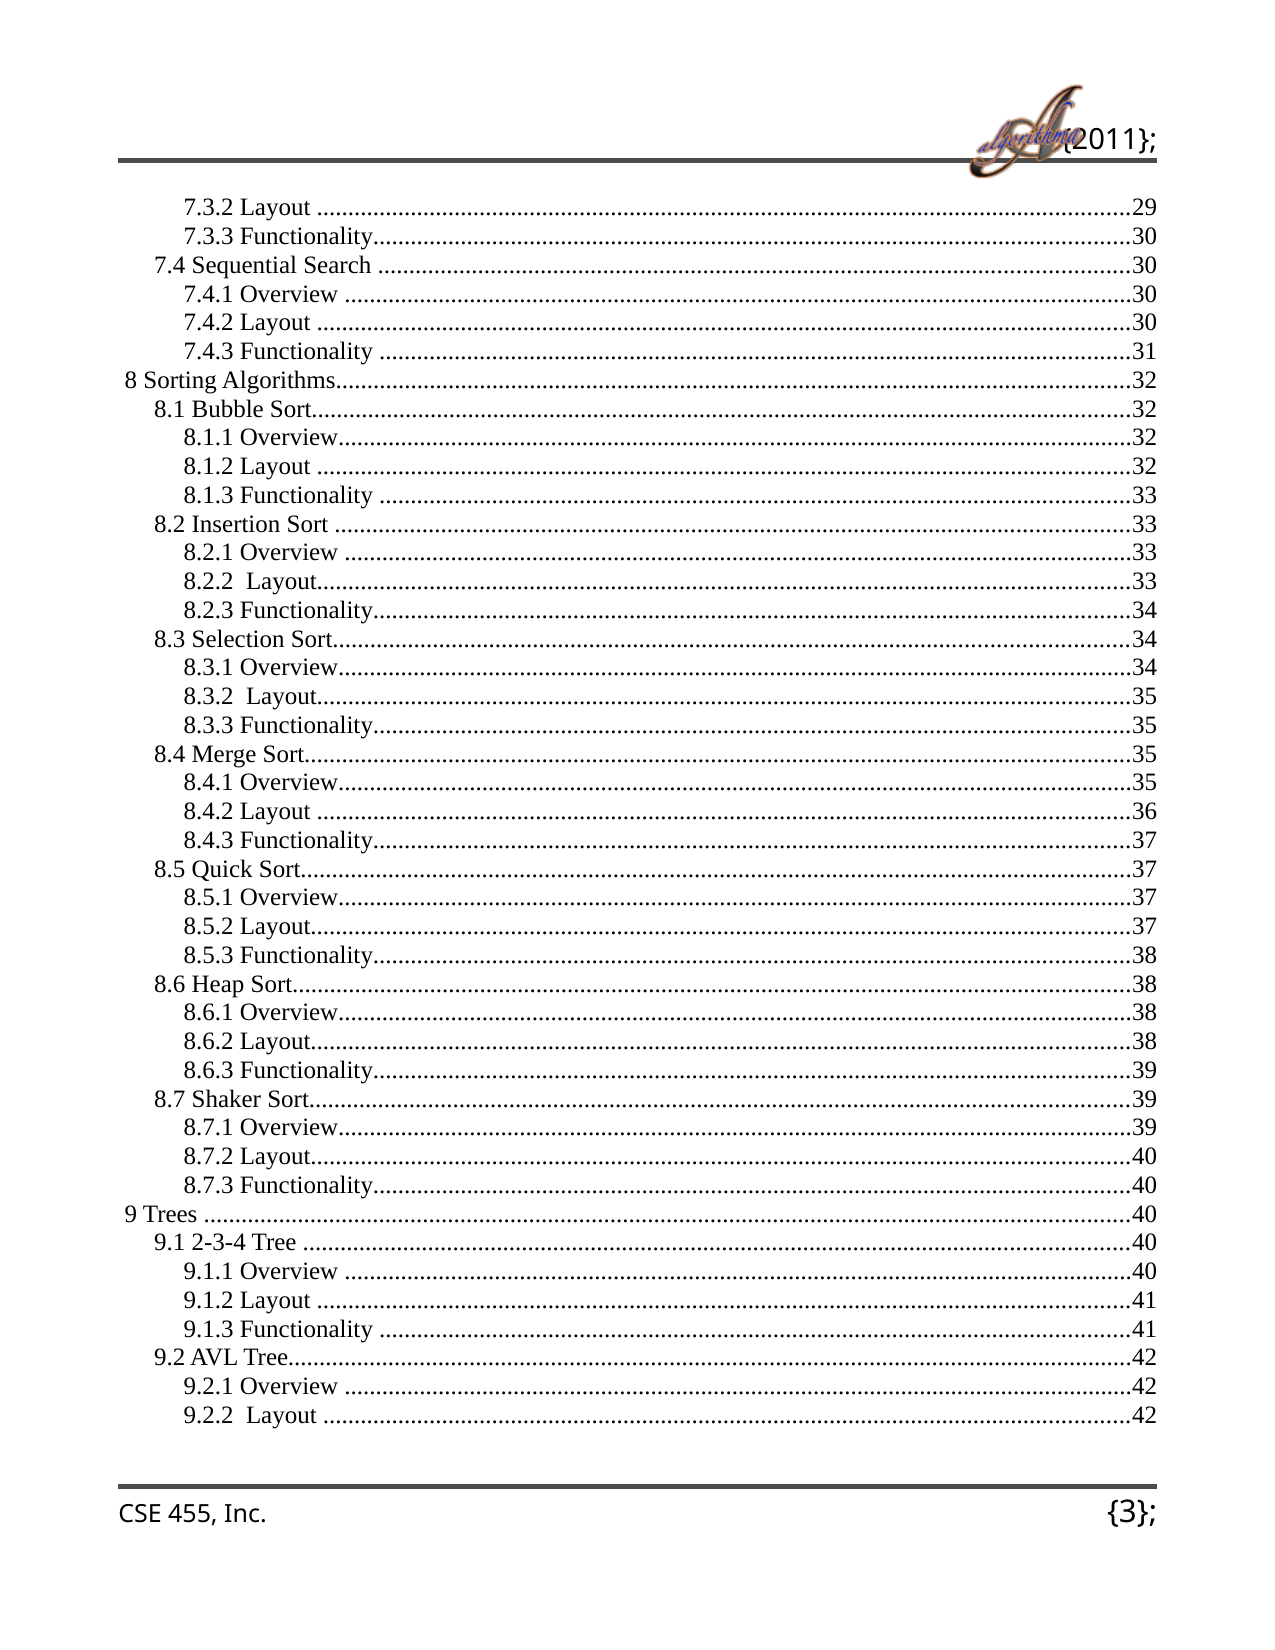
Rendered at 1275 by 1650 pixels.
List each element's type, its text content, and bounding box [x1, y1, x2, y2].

text 8.1.3 Functionality 33 [177, 480, 1157, 509]
text 8.1 Bubble Sort 32 [148, 394, 1157, 422]
text 8.4.1 Overview 35 [177, 767, 1157, 796]
text 7.4 Sequential Search 30 [148, 250, 1157, 279]
text 8.6.3 Functionality 39 [177, 1055, 1157, 1084]
text 8.5 Quick Sort 37 [148, 854, 1157, 882]
text 8.3 Selection Sort 34 [148, 624, 1157, 652]
text 7.3.3 Functionality 30 [177, 221, 1157, 250]
text 7.4.1 Overview 30 [177, 279, 1157, 307]
text 8.6 Heap Sort 38 [148, 969, 1157, 997]
text 8.7.1 Overview 39 [177, 1112, 1157, 1141]
text 8.3.3 Functionality 35 [177, 710, 1157, 739]
text 8.2.3 Functionality 34 [177, 595, 1157, 624]
text 8.3.2 Layout 35 [177, 681, 1157, 710]
text 8.6.2 Layout 38 [177, 1026, 1157, 1055]
text 9.1.2 Layout 41 [177, 1285, 1157, 1314]
text 9.2.1 Overview 42 [177, 1371, 1157, 1400]
text 7.4.3 Functionality 31 [177, 336, 1157, 365]
text 8.4.2 Layout 36 [177, 796, 1157, 825]
text 8.1.2 Layout 32 [177, 451, 1157, 480]
text 7.3.2 Layout 29 [177, 192, 1157, 221]
text 9.2 AVL Tree 42 [148, 1342, 1157, 1371]
text 8.1.1 Overview 32 [177, 422, 1157, 451]
text 9.1.3 Functionality 41 [177, 1314, 1157, 1342]
picture [966, 83, 1087, 180]
text 9.1 2-3-4 Tree 40 [148, 1227, 1157, 1256]
text 8.4 Merge Sort 35 [148, 739, 1157, 767]
text 8.5.1 Overview 37 [177, 882, 1157, 911]
text 8 Sorting Algorithms 32 [118, 365, 1157, 394]
text 8.2 Insertion Sort 33 [148, 509, 1157, 537]
text 8.7.2 Layout 40 [177, 1141, 1157, 1170]
text 8.5.2 Layout 37 [177, 911, 1157, 940]
text 9.1.1 Overview 40 [177, 1256, 1157, 1285]
text 8.3.1 Overview 34 [177, 652, 1157, 681]
text 8.2.2 Layout 33 [177, 566, 1157, 595]
text 8.7 Shaker Sort 39 [148, 1084, 1157, 1112]
text 8.4.3 Functionality 37 [177, 825, 1157, 854]
text 8.6.1 Overview 38 [177, 997, 1157, 1026]
text 9.2.2 Layout 42 [177, 1400, 1157, 1429]
text 7.4.2 Layout 30 [177, 307, 1157, 336]
text 8.2.1 Overview 33 [177, 537, 1157, 566]
text 9 Trees 40 [118, 1199, 1157, 1227]
text 8.7.3 Functionality 40 [177, 1170, 1157, 1199]
text 8.5.3 Functionality 38 [177, 940, 1157, 969]
